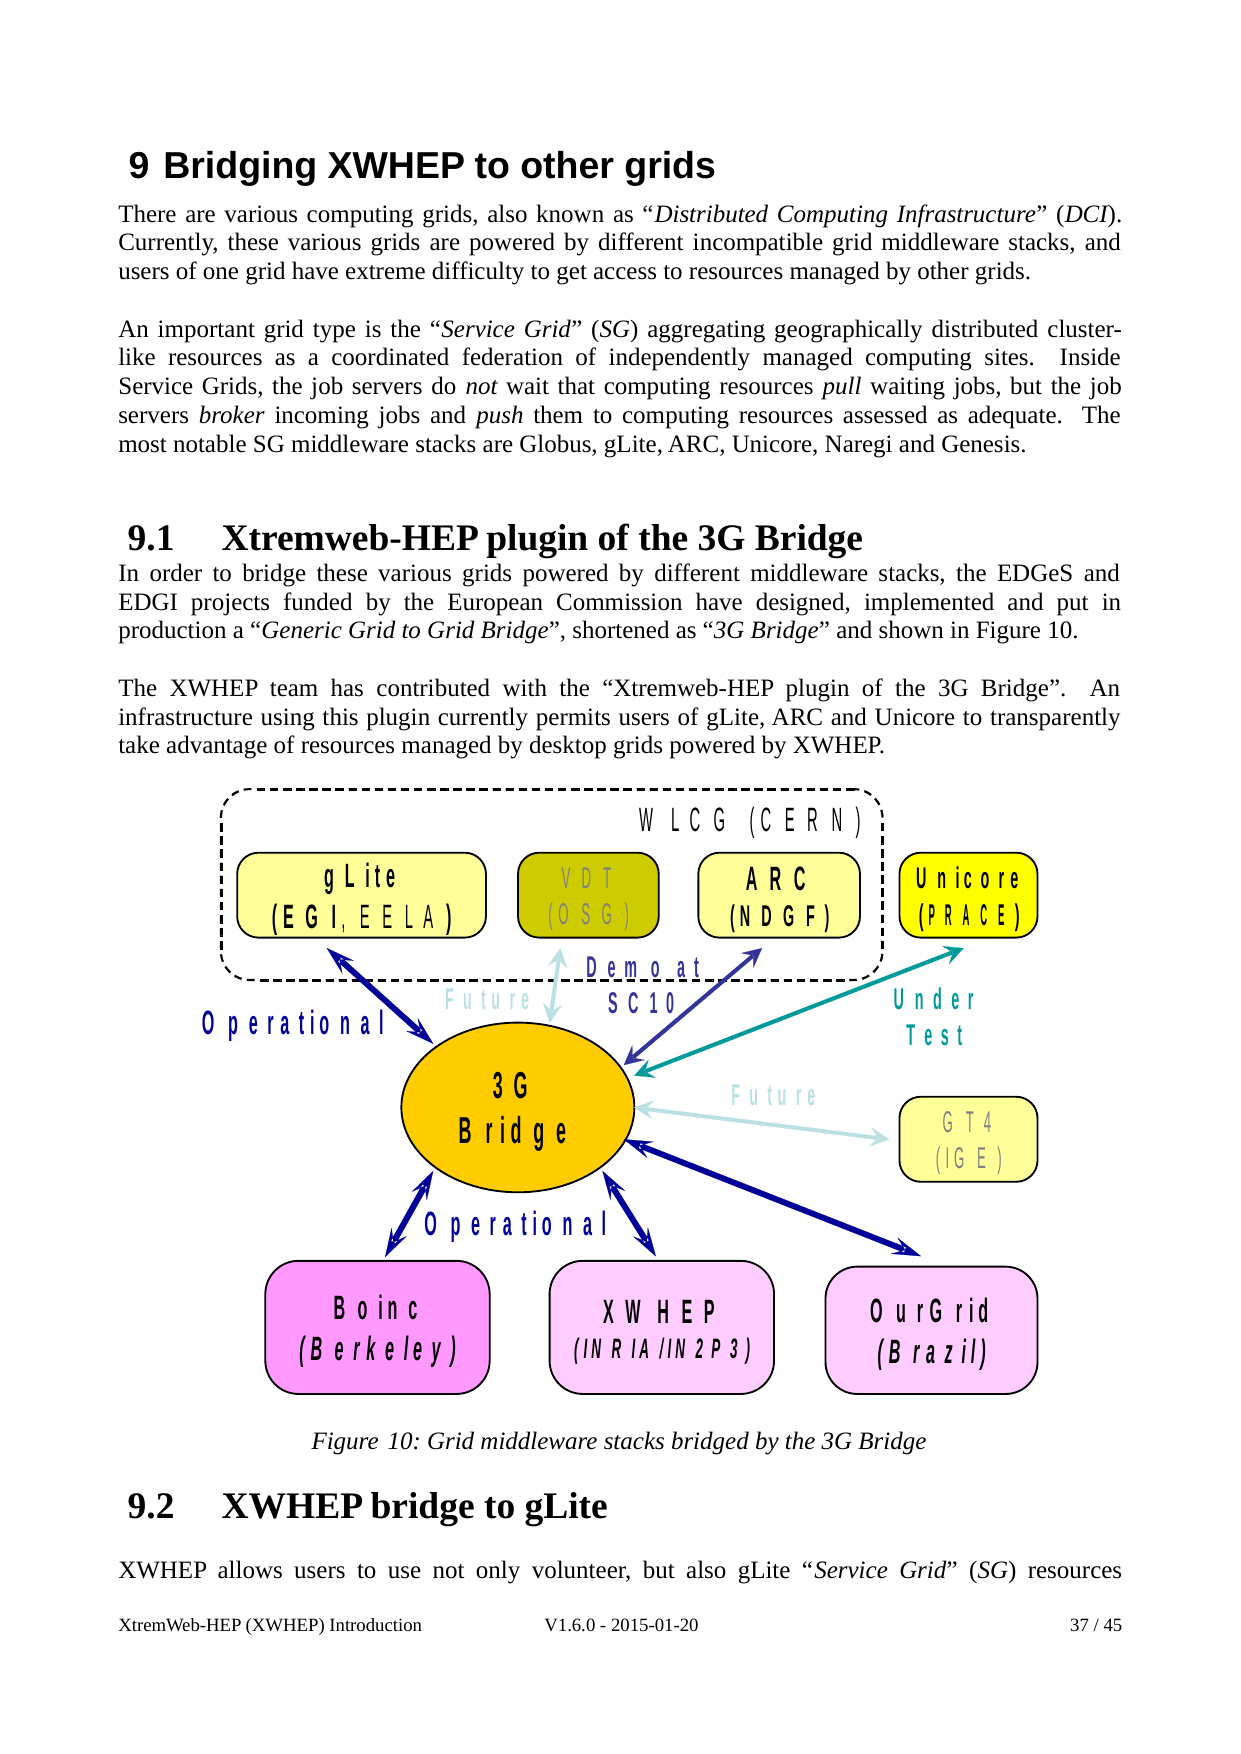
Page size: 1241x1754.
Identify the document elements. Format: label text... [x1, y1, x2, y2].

text XWHEP allows users to use not only volunteer, but also gLite “Service Grid” (SG) resources [118, 1555, 1122, 1584]
subtitle Bridging XWHEP to other grids [118, 143, 1122, 186]
subtitle Xtremweb-HEP plugin of the 3G Bridge [118, 515, 1122, 558]
text An important grid type is the “Service Grid” (SG) aggregating geographically distributed cluster-like resources as a coordinated federation of independently managed computing sites. Inside Service Grids, the job servers do not wait that computing resources pull waiting jobs, but the job servers broker incoming jobs and push them to computing resources assessed as adequate. The most notable SG middleware stacks are Globus, gLite, ARC, Unicore, Naregi and Genesis. [118, 314, 1122, 457]
text In order to bridge these various grids powered by different middleware stacks, the EDGeS and EDGI projects funded by the European Commission have designed, implemented and put in production a “Generic Grid to Grid Bridge”, shortened as “3G Bridge” and shown in Figure 10. [118, 558, 1122, 644]
text Figure 10: Grid middleware stacks bridged by the 3G Bridge [118, 1426, 1122, 1454]
subtitle XWHEP bridge to gLite [118, 1483, 1122, 1526]
text There are various computing grids, also known as “Distributed Computing Infrastructure” (DCI). Currently, these various grids are powered by different incompatible grid middleware stacks, and users of one grid have extreme difficulty to get access to resources managed by other grids. [118, 199, 1122, 285]
text The XWHEP team has contributed with the “Xtremweb-HEP plugin of the 3G Bridge”. An infrastructure using this plugin currently permits users of gLite, ARC and Unicore to transparently take advantage of resources managed by desktop grids powered by XWHEP. [118, 673, 1122, 759]
